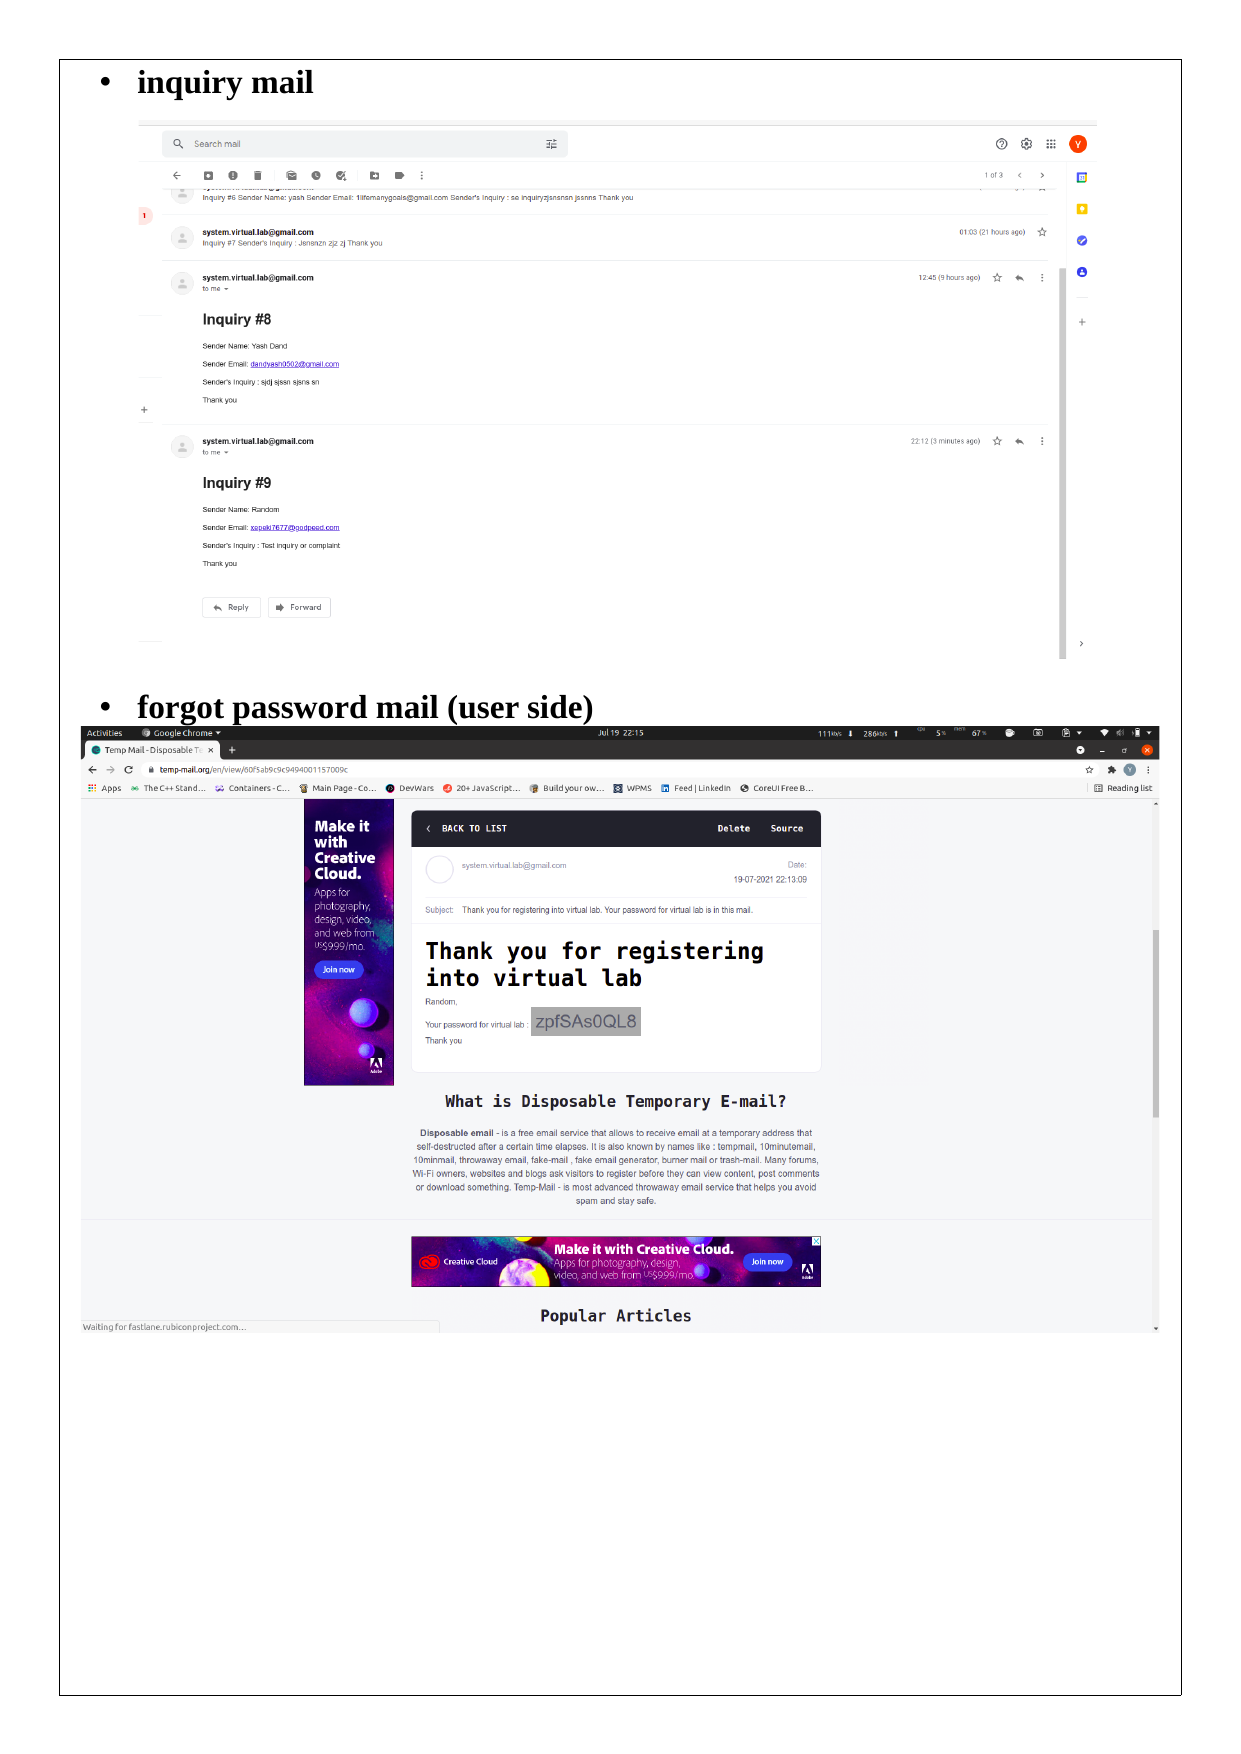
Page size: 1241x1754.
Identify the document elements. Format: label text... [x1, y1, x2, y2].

picture [138, 120, 1097, 659]
picture [80, 726, 1160, 1333]
list forgot password mail (user side) [99, 688, 1178, 726]
list inquiry mail [99, 62, 1178, 100]
